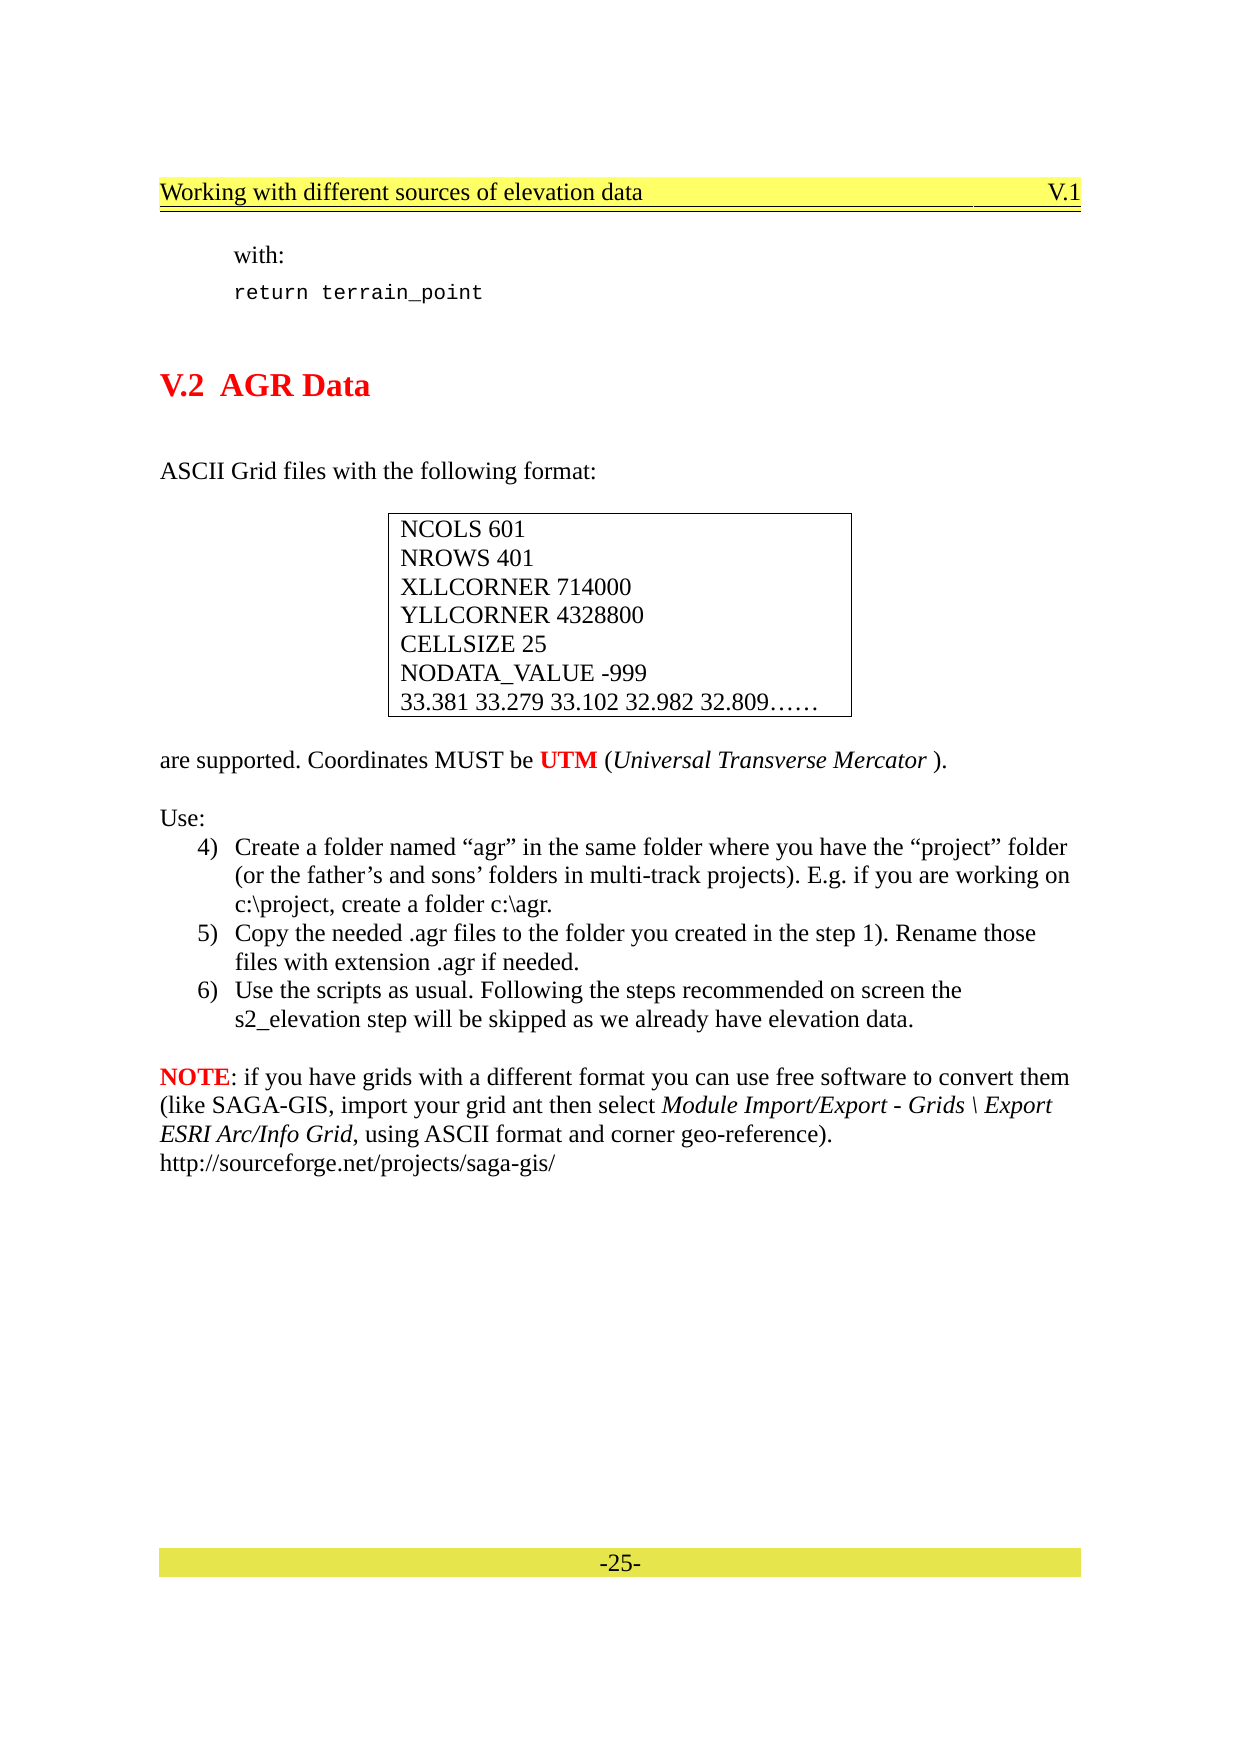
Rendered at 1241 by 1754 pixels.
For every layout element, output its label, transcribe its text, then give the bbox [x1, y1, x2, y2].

text return terrain_point [159, 282, 1081, 305]
text ASCII Grid files with the following format: [159, 456, 1081, 484]
text Use: [159, 803, 1081, 832]
list Create a folder named “agr” in the same folder where you have the “project” folder (or the father’s and sons’ folders in multi-track projects). E.g. if you are working on c:\project, create a folder c:\agr. [197, 832, 1081, 918]
text http://sourceforge.net/projects/saga-gis/ [159, 1148, 1081, 1177]
table_header NCOLS 601 NROWS 401 XLLCORNER 714000 YLLCORNER 4328800 CELLSIZE 25 NODATA_VALUE -999 33.381 33.279 33.102 32.982 32.809…… [389, 514, 851, 716]
text with: [159, 240, 1081, 269]
list Use the scripts as usual. Following the steps recommended on screen the s2_elevation step will be skipped as we already have elevation data. [197, 975, 1081, 1033]
list Copy the needed .agr files to the folder you created in the step 1). Rename those files with extension .agr if needed. [197, 918, 1081, 975]
text are supported. Coordinates MUST be UTM (Universal Transverse Mercator ). [159, 745, 1081, 774]
text NOTE: if you have grids with a different format you can use free software to convert them (like SAGA-GIS, import your grid ant then select Module Import/Export - Grids \ Export ESRI Arc/Info Grid, using ASCII format and corner geo-reference). [159, 1062, 1081, 1148]
subtitle AGR Data [159, 365, 1081, 403]
